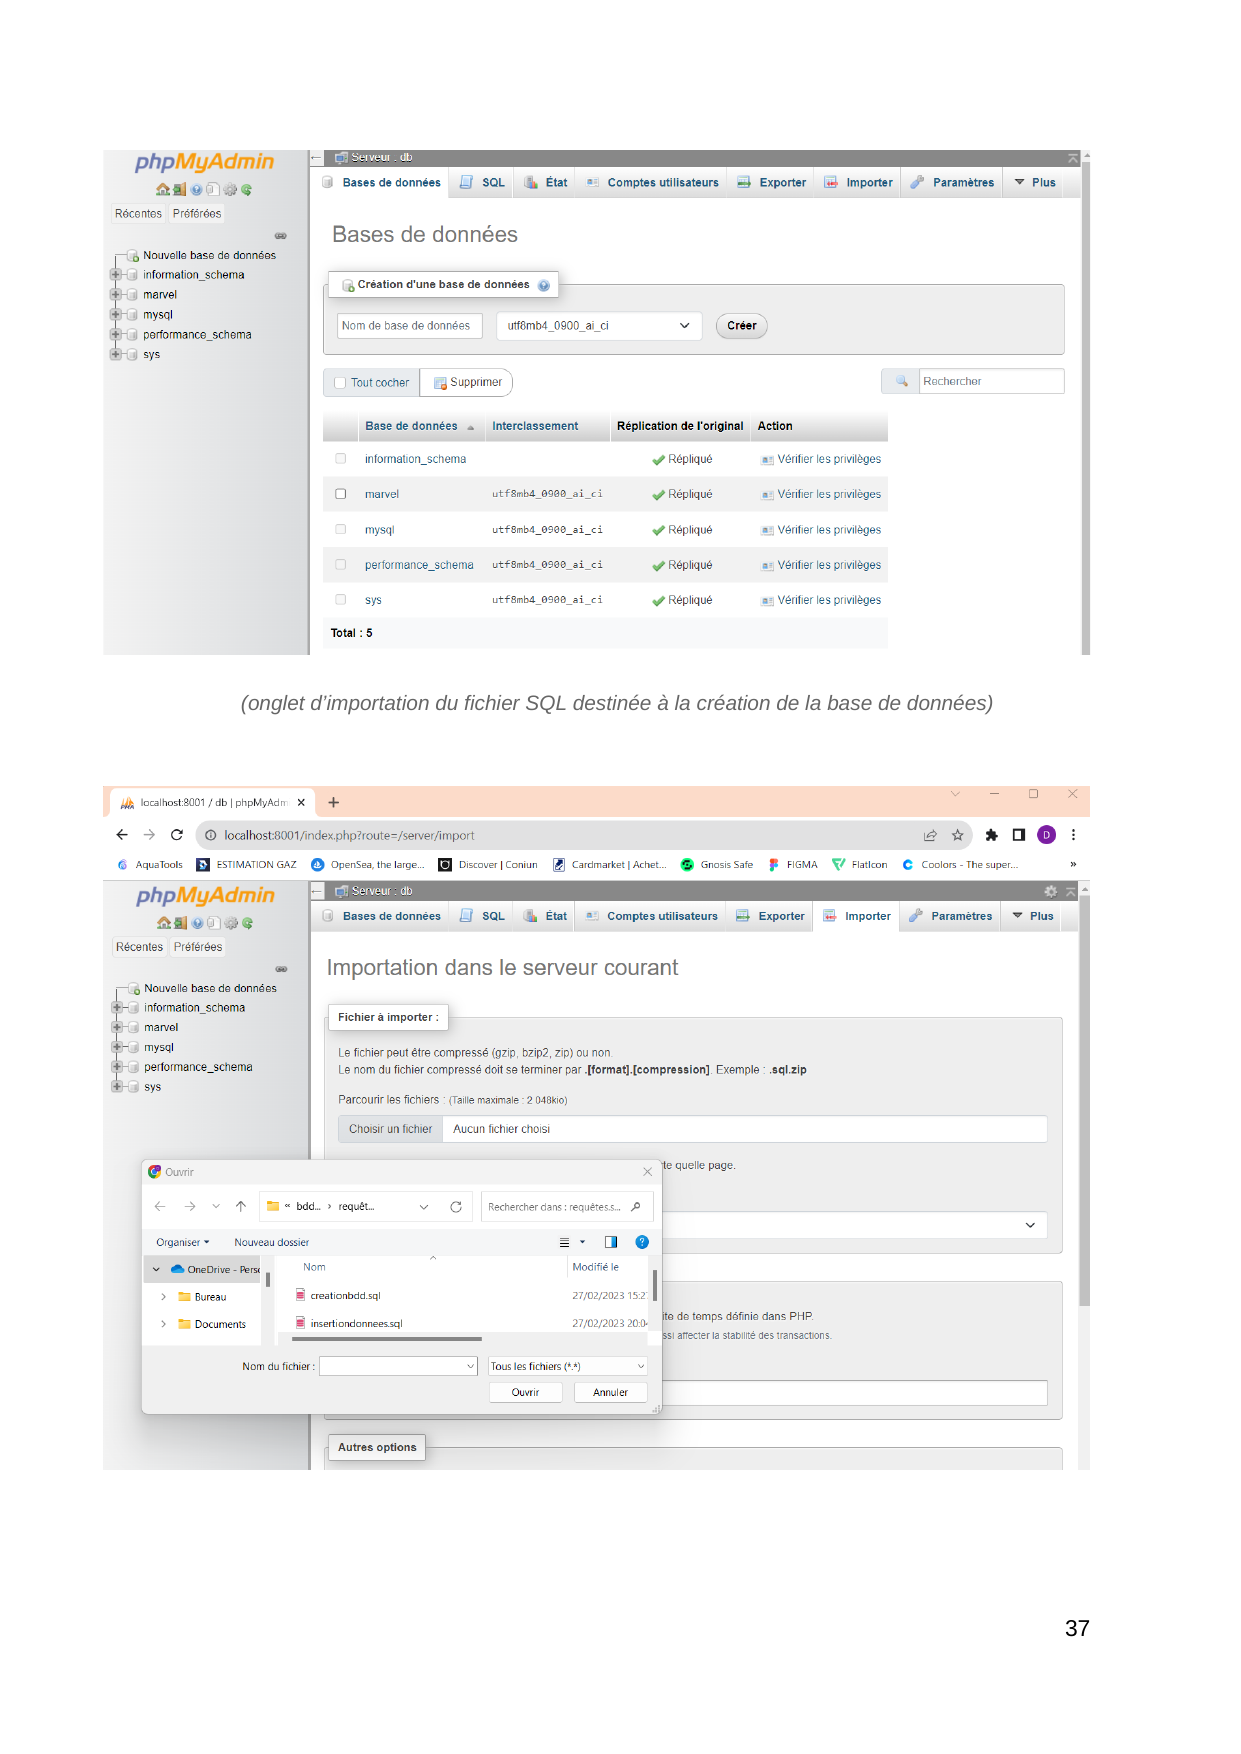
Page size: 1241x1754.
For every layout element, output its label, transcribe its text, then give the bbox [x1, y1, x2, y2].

text (onglet d’importation du fichier SQL destinée à la création de la base de données) [103, 691, 1090, 715]
picture [103, 786, 1090, 1470]
picture [103, 150, 1091, 655]
